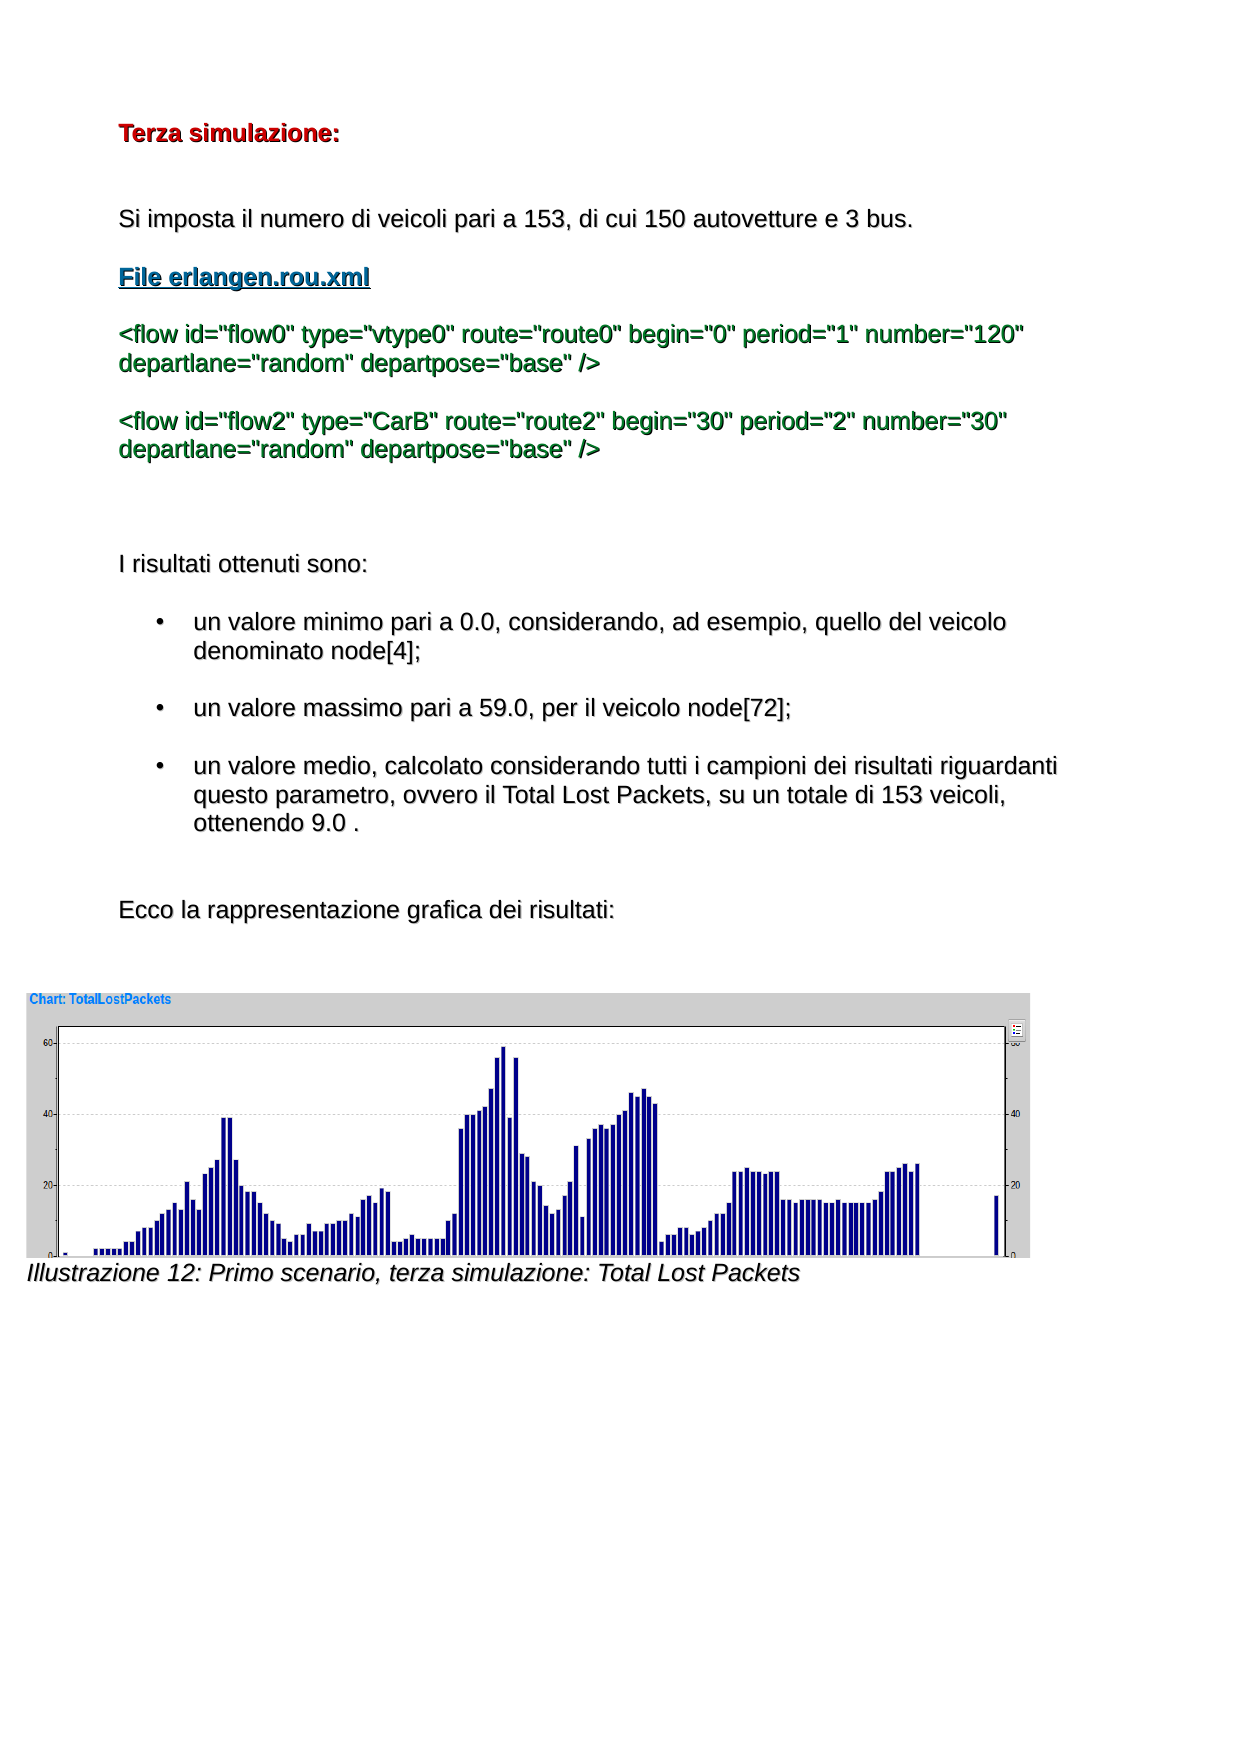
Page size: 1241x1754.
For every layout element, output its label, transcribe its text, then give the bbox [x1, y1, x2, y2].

text I risultati ottenuti sono: [118, 549, 1122, 578]
picture [26, 993, 1031, 1258]
list un valore medio, calcolato considerando tutti i campioni dei risultati riguardanti questo parametro, ovvero il Total Lost Packets, su un totale di 153 veicoli, ottenendo 9.0 . [156, 751, 1122, 837]
text <flow id="flow0" type="vtype0" route="route0" begin="0" period="1" number="120" departlane="random" departpose="base" /> [118, 319, 1122, 377]
text Terza simulazione: [118, 118, 1122, 147]
text Ecco la rappresentazione grafica dei risultati: [118, 895, 1122, 923]
text <flow id="flow2" type="CarB" route="route2" begin="30" period="2" number="30" departlane="random" departpose="base" /> [118, 406, 1122, 463]
list un valore minimo pari a 0.0, considerando, ad esempio, quello del veicolo denominato node[4]; [156, 607, 1122, 664]
text File erlangen.rou.xml [118, 262, 1122, 291]
text Si imposta il numero di veicoli pari a 153, di cui 150 autovetture e 3 bus. [118, 204, 1122, 233]
list un valore massimo pari a 59.0, per il veicolo node[72]; [156, 693, 1122, 722]
text Illustrazione 12: Primo scenario, terza simulazione: Total Lost Packets [26, 993, 1214, 1286]
